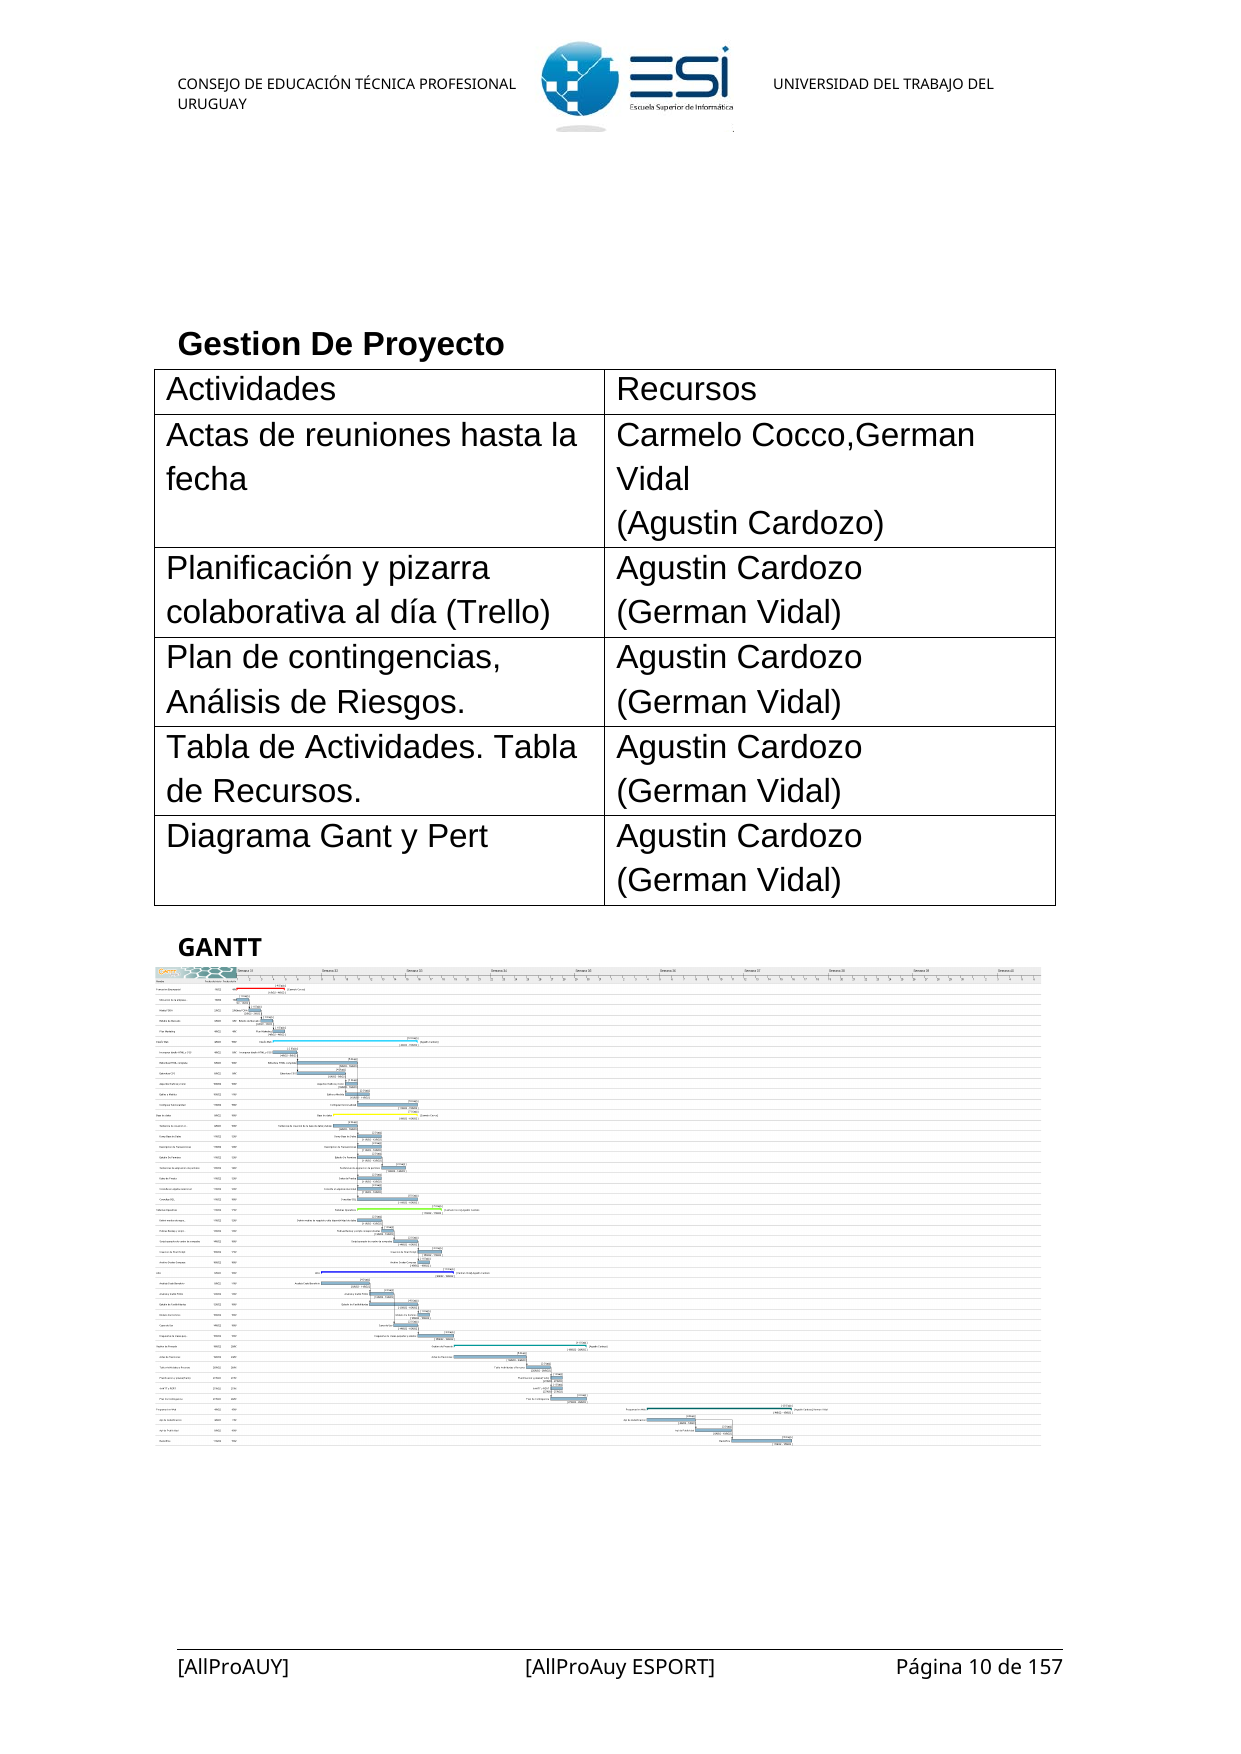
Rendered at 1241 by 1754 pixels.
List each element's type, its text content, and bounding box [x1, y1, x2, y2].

table_cell Agustin Cardozo (German Vidal) [605, 816, 1055, 905]
text GANTT [177, 930, 1063, 964]
table_cell Agustin Cardozo (German Vidal) [605, 727, 1055, 815]
table_cell Carmelo Cocco,German Vidal (Agustin Cardozo) [605, 415, 1055, 547]
table_cell Diagrama Gant y Pert [155, 816, 604, 905]
table_cell Agustin Cardozo (German Vidal) [605, 638, 1055, 726]
picture [155, 967, 1042, 1446]
table_cell Actas de reuniones hasta la fecha [155, 415, 604, 547]
table_cell Plan de contingencias, Análisis de Riesgos. [155, 638, 604, 726]
table_cell Tabla de Actividades. Tabla de Recursos. [155, 727, 604, 815]
table_header Actividades [155, 370, 604, 414]
table_cell Planificación y pizarra colaborativa al día (Trello) [155, 548, 604, 637]
table_cell Agustin Cardozo (German Vidal) [605, 548, 1055, 637]
text Gestion De Proyecto [177, 324, 1063, 363]
picture [534, 39, 734, 132]
table_header Recursos [605, 370, 1055, 414]
